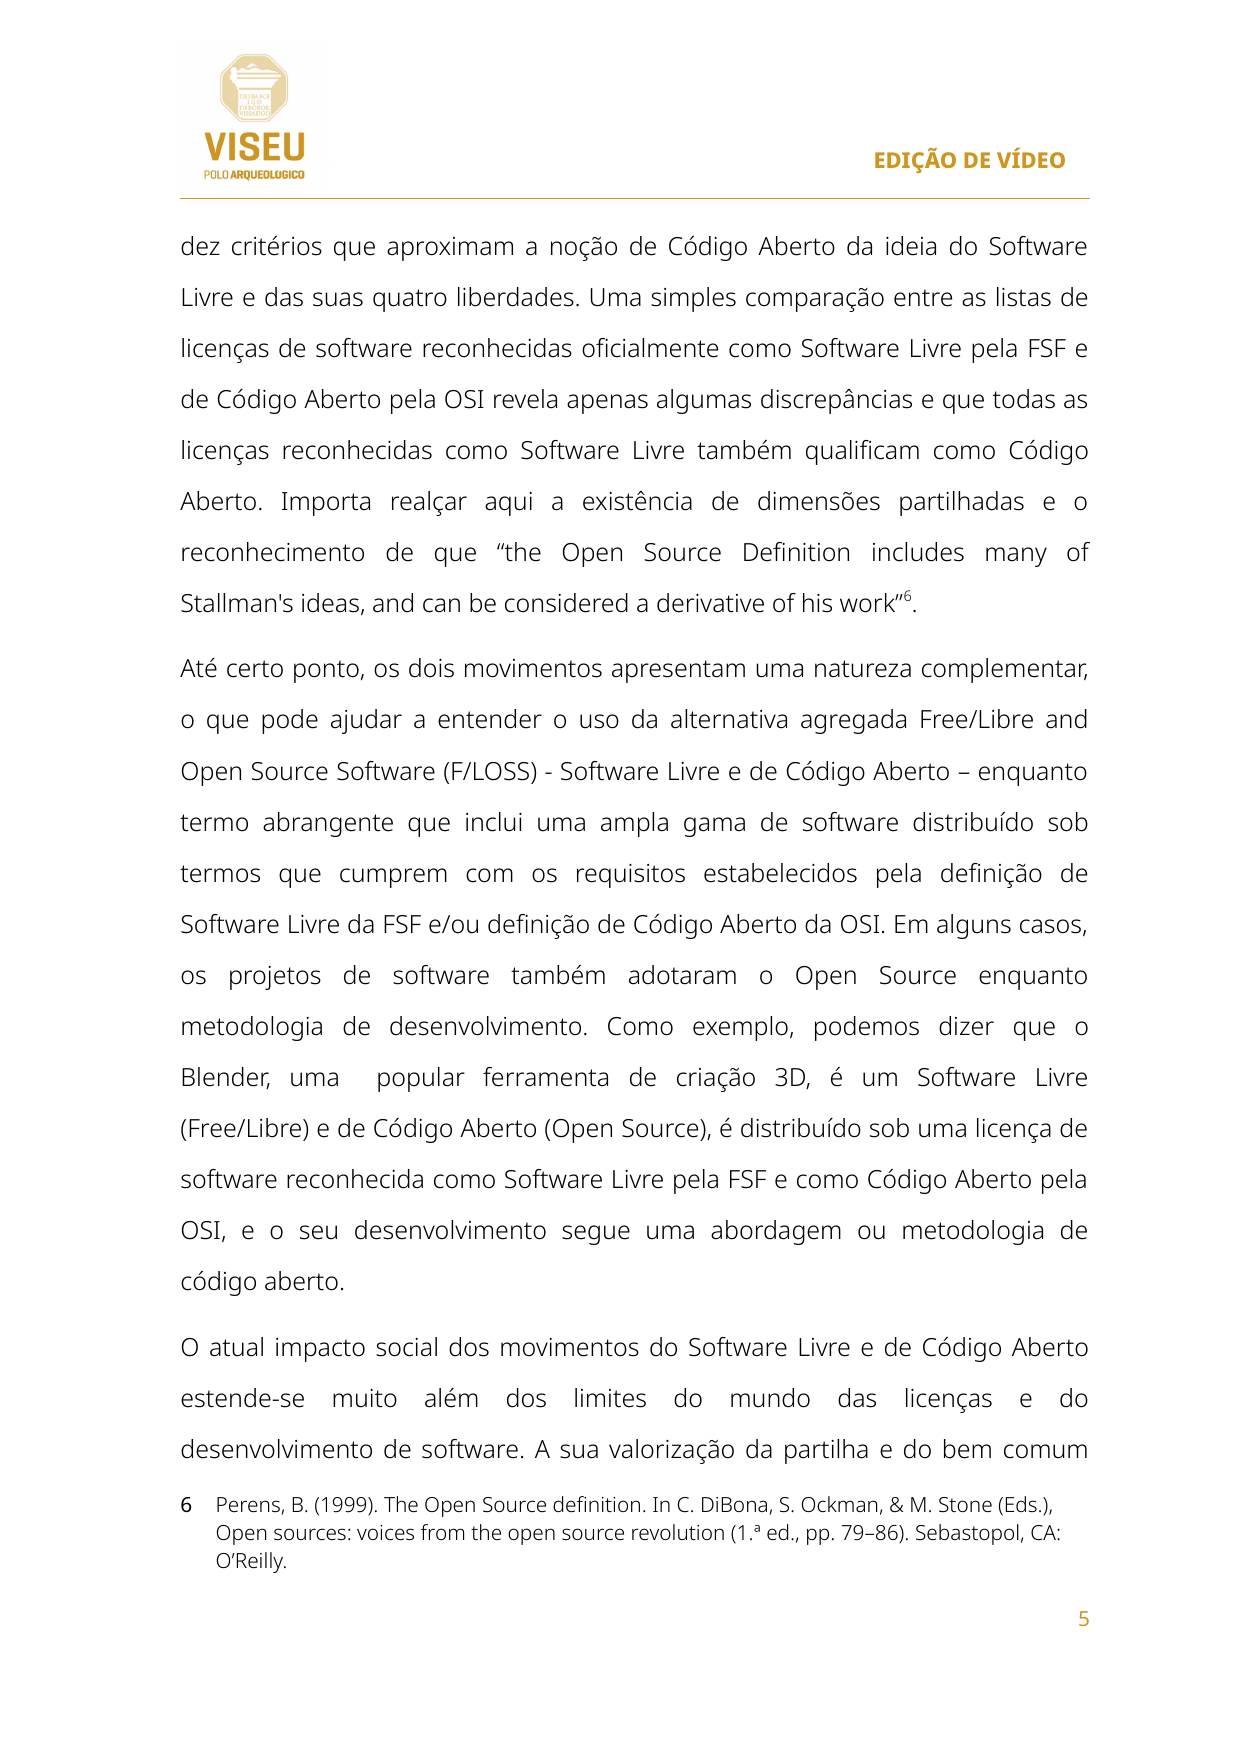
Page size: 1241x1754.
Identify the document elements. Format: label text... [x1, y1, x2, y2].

text O atual impacto social dos movimentos do Software Livre e de Código Aberto estende-se muito além dos limites do mundo das licenças e do desenvolvimento de software. A sua valorização da partilha e do bem comum baseados numa colaboração aberta e livre inspirou diversos movimentos e projetos em diferentes domínios. As designações cunhadas para nomear alguns desses projetos, movimentos ou abordagens (Ciência Aberta, Dados Abertos, Acesso Aberto, Conhecimento Aberto, Obras Culturais Livres, Cultura Livre, Conteúdo Livre, Educação Aberta, Recursos Educacionais Abertos, Design Aberto, Hardware Aberto, Governo Aberto, Arquitetura de Código Aberto, Jornalismo de Código Aberto, etc.) testemunham ou sugerem, no mínimo, algum nível de partilha dos princípios e fundamentos éticos que sustentam os movimentos de Software Livre e Código Aberto. [180, 1329, 1090, 1465]
text dez critérios que aproximam a noção de Código Aberto da ideia do Software Livre e das suas quatro liberdades. Uma simples comparação entre as listas de licenças de software reconhecidas oficialmente como Software Livre pela FSF e de Código Aberto pela OSI revela apenas algumas discrepâncias e que todas as licenças reconhecidas como Software Livre também qualificam como Código Aberto. Importa realçar aqui a existência de dimensões partilhadas e o reconhecimento de que “the Open Source Definition includes many of Stallman's ideas, and can be considered a derivative of his work”. [180, 228, 1090, 619]
text Perens, B. (1999). The Open Source definition. In C. DiBona, S. Ockman, & M. Stone (Eds.), Open sources: voices from the open source revolution (1.ª ed., pp. 79–86). Sebastopol, CA: O’Reilly. [180, 1490, 1090, 1575]
text Até certo ponto, os dois movimentos apresentam uma natureza complementar, o que pode ajudar a entender o uso da alternativa agregada Free/Libre and Open Source Software (F/LOSS) - Software Livre e de Código Aberto – enquanto termo abrangente que inclui uma ampla gama de software distribuído sob termos que cumprem com os requisitos estabelecidos pela definição de Software Livre da FSF e/ou definição de Código Aberto da OSI. Em alguns casos, os projetos de software também adotaram o Open Source enquanto metodologia de desenvolvimento. Como exemplo, podemos dizer que o Blender, uma popular ferramenta de criação 3D, é um Software Livre (Free/Libre) e de Código Aberto (Open Source), é distribuído sob uma licença de software reconhecida como Software Livre pela FSF e como Código Aberto pela OSI, e o seu desenvolvimento segue uma abordagem ou metodologia de código aberto. [180, 651, 1090, 1298]
